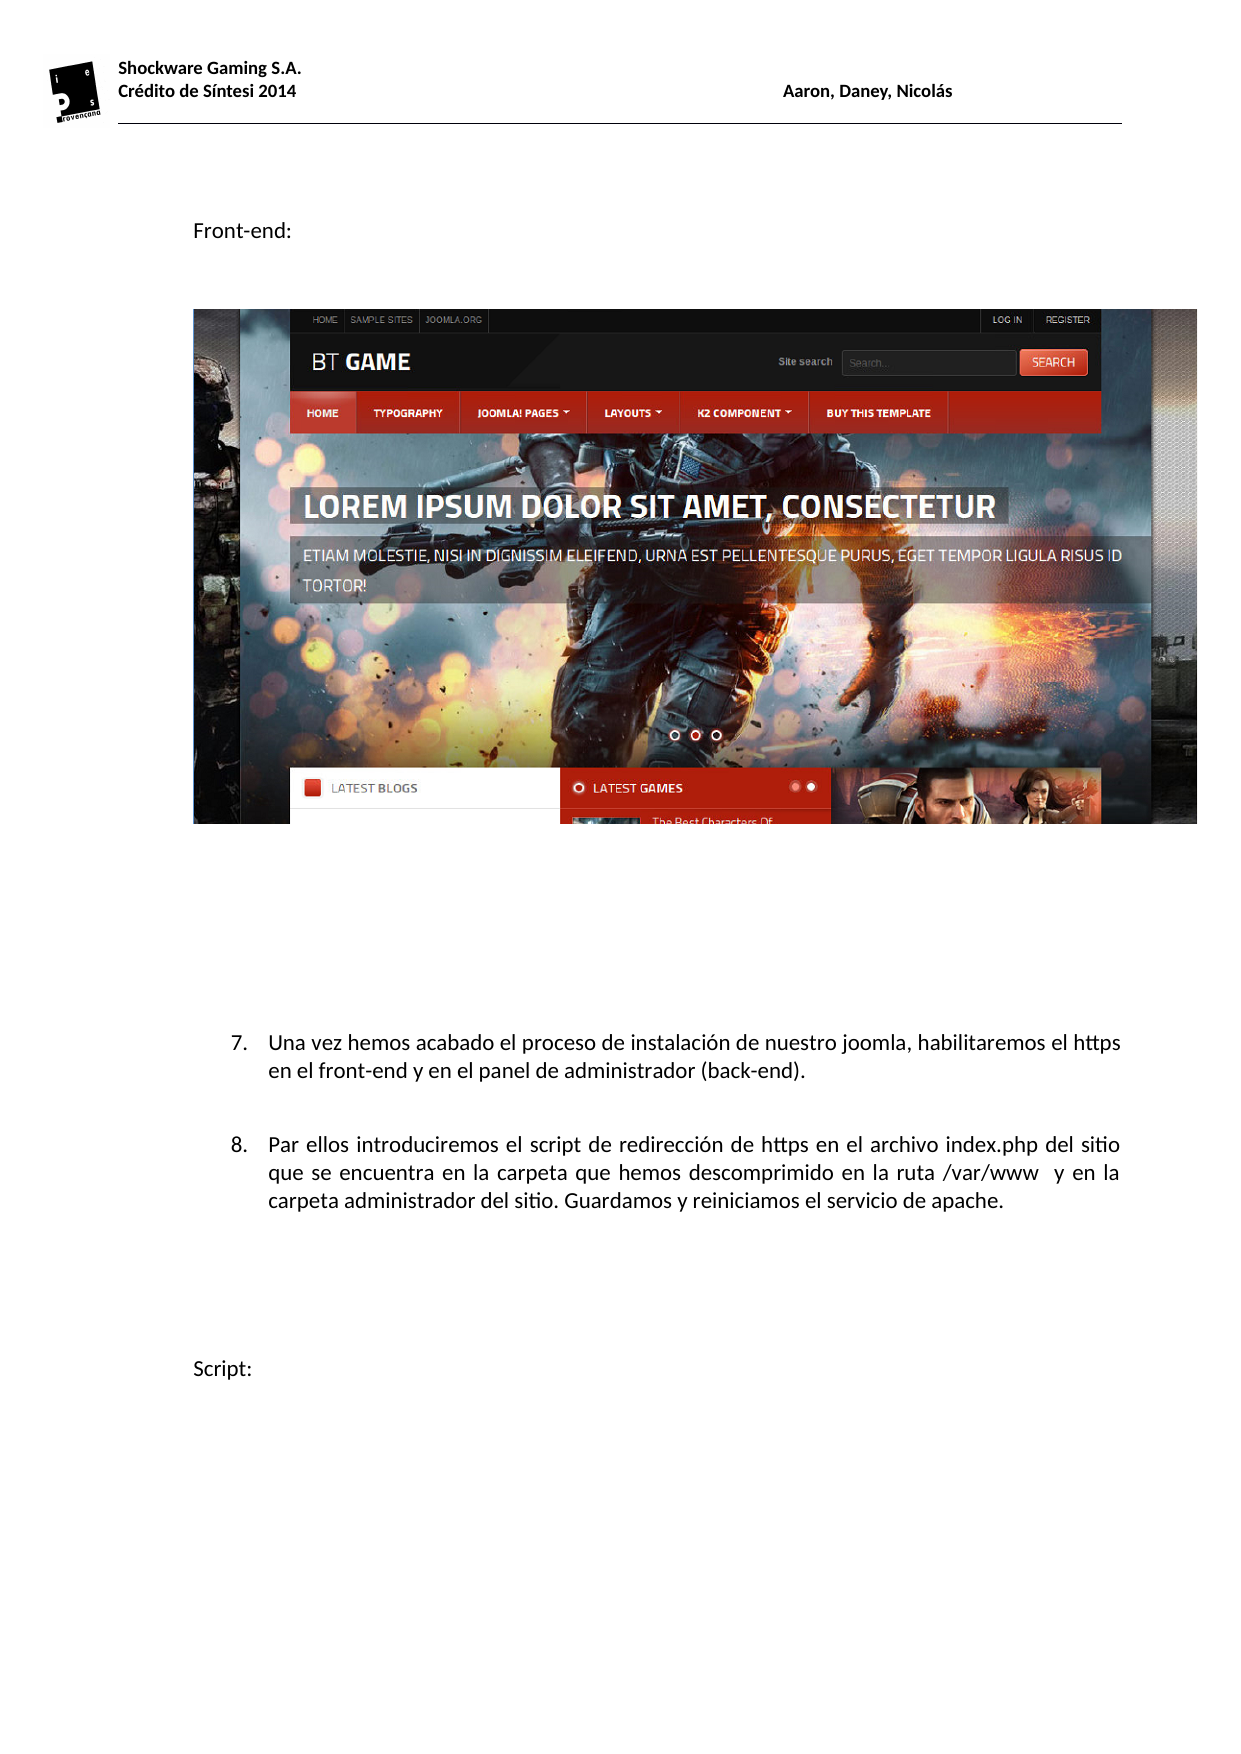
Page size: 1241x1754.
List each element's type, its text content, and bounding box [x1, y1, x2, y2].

list Front-end: [193, 216, 1122, 244]
list Script: [193, 1354, 1122, 1382]
list Par ellos introduciremos el script de redirección de https en el archivo index.php del sitio que se encuentra en la carpeta que hemos descomprimido en la ruta /var/www y en la carpeta administrador del sitio. Guardamos y reiniciamos el servicio de apache. [231, 1131, 1122, 1214]
list Una vez hemos acabado el proceso de instalación de nuestro joomla, habilitaremos el https en el front-end y en el panel de administrador (back-end). [231, 1028, 1122, 1084]
